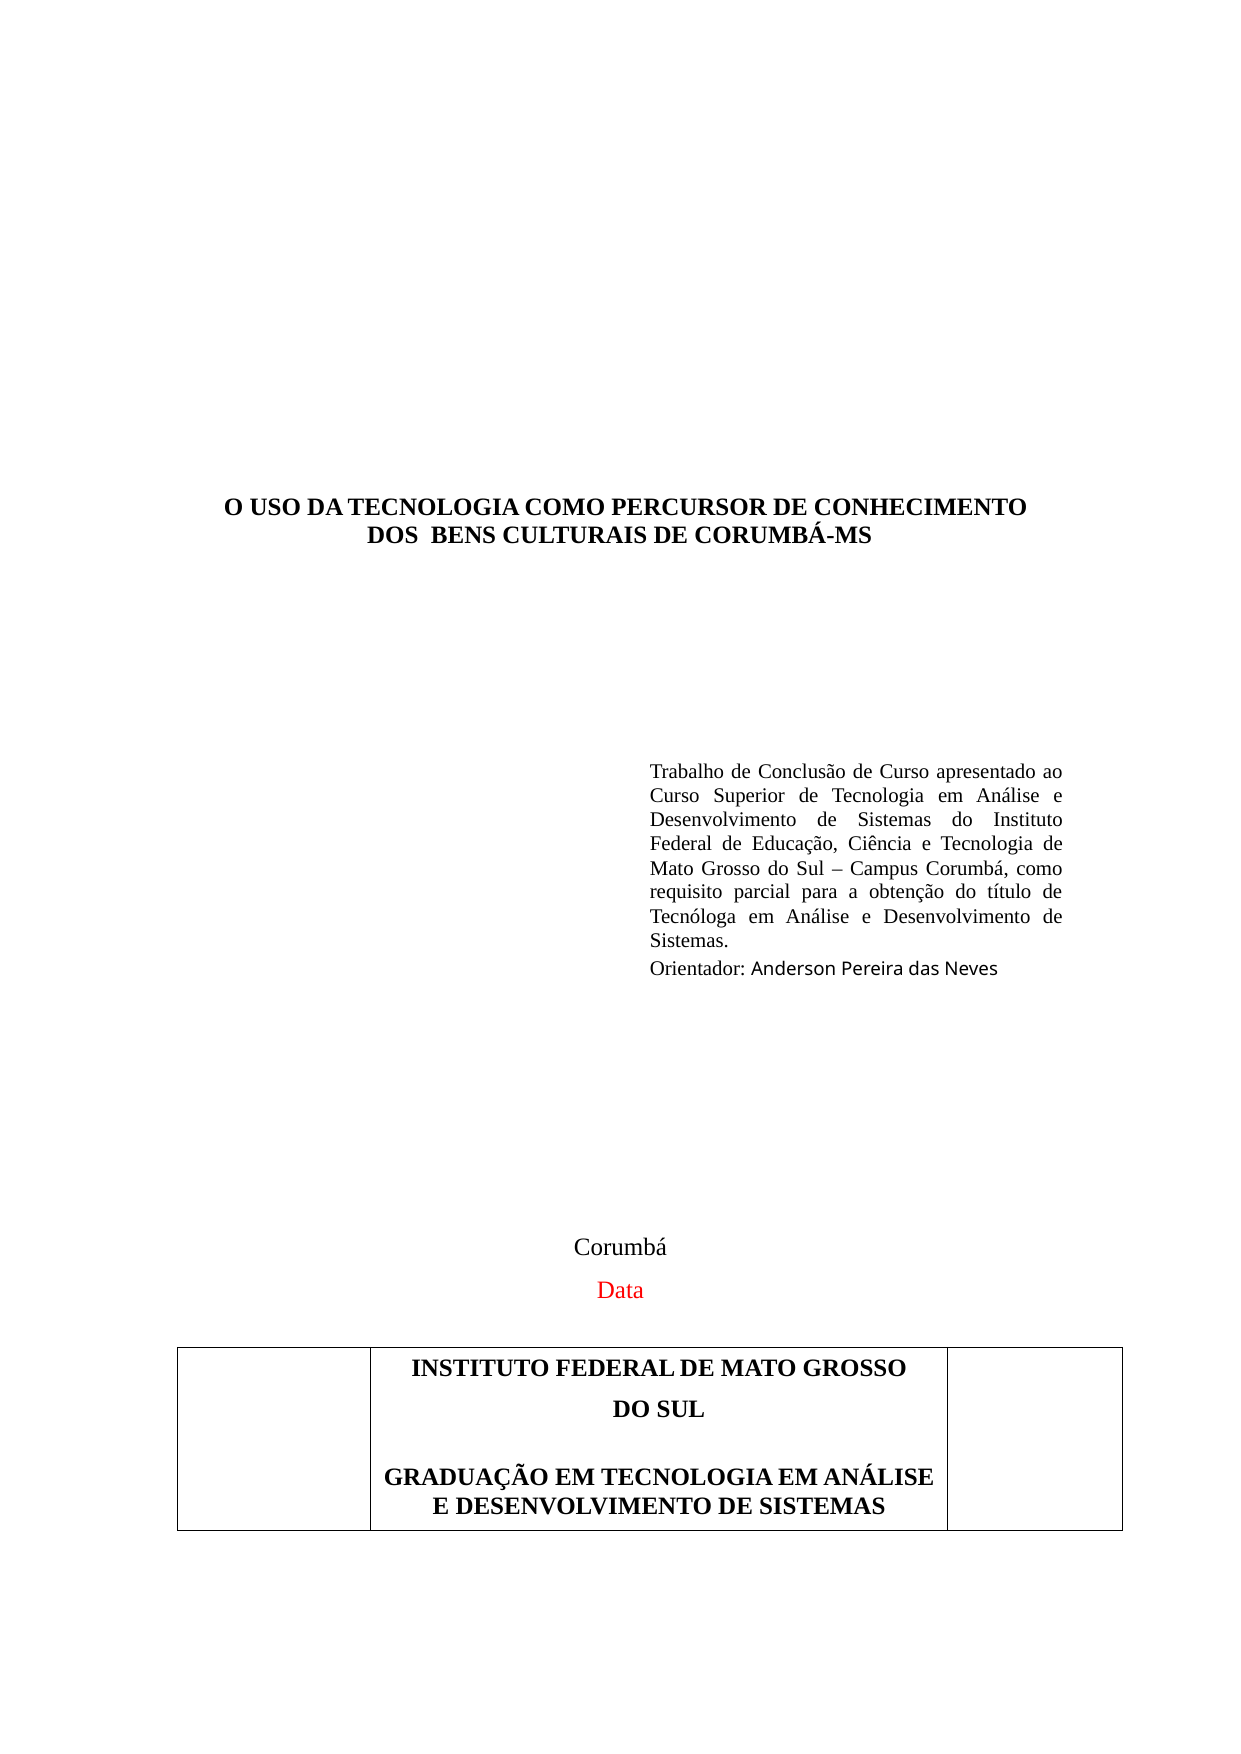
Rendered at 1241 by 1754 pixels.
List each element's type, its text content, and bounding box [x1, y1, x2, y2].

text Data [177, 1276, 1063, 1304]
text Corumbá [177, 1232, 1063, 1261]
table_header [948, 1348, 1122, 1529]
table_header [178, 1348, 370, 1529]
text Orientador: Anderson Pereira das Neves [649, 952, 1063, 981]
table_header INSTITUTO FEDERAL DE MATO GROSSO DO SUL GRADUAÇÃO EM TECNOLOGIA EM ANÁLISE E DESENVOLVIMENTO DE SISTEMAS [371, 1348, 947, 1529]
text O USO DA TECNOLOGIA COMO PERCURSOR DE CONHECIMENTO DOS BENS CULTURAIS DE CORUMBÁ-MS [188, 492, 1051, 549]
text Trabalho de Conclusão de Curso apresentado ao Curso Superior de Tecnologia em Análise e Desenvolvimento de Sistemas do Instituto Federal de Educação, Ciência e Tecnologia de Mato Grosso do Sul – Campus Corumbá, como requisito parcial para a obtenção do título de Tecnóloga em Análise e Desenvolvimento de Sistemas. [649, 759, 1063, 952]
